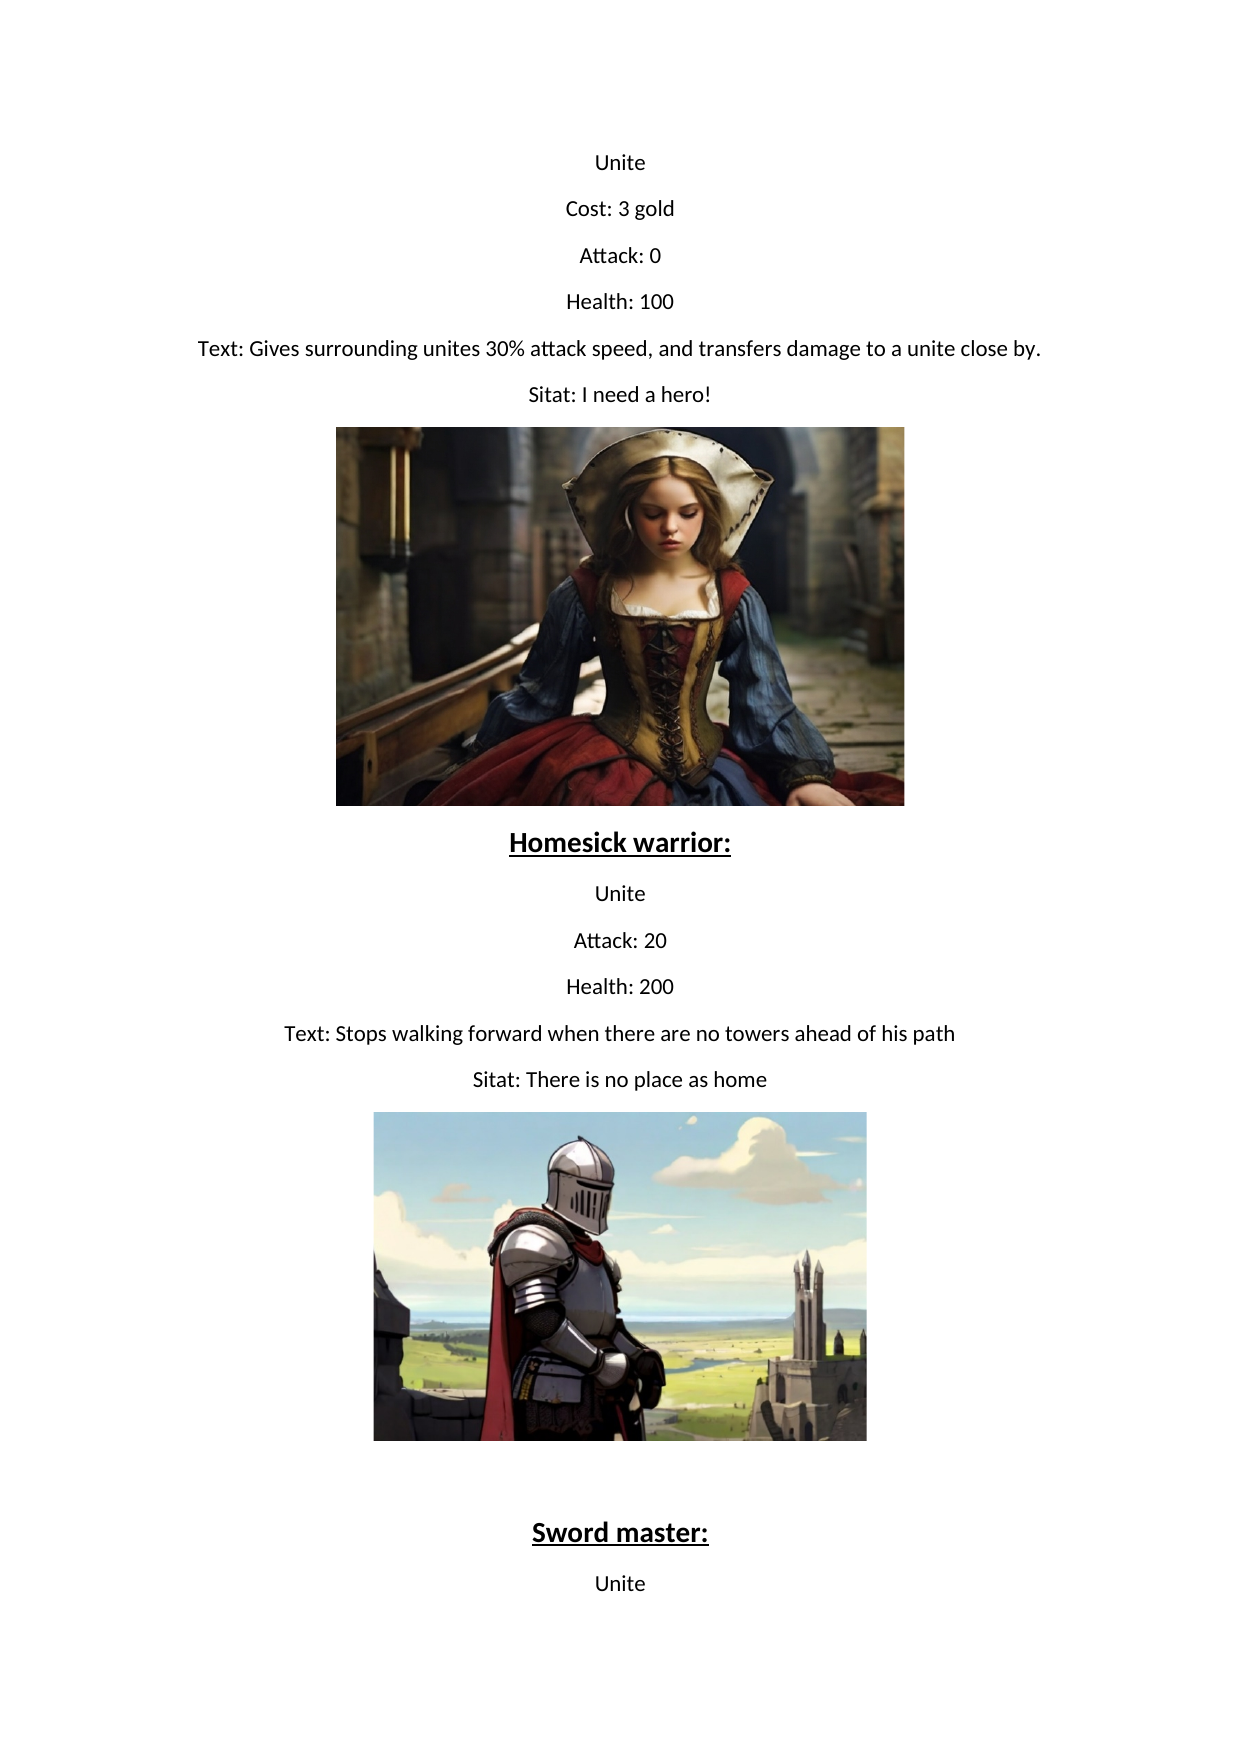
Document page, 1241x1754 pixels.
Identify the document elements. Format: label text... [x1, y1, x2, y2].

text Attack: 0 [148, 241, 1093, 269]
text Homesick warrior: [148, 824, 1093, 860]
text Text: Gives surrounding unites 30% attack speed, and transfers damage to a unite close by. [148, 334, 1093, 362]
text Health: 100 [148, 287, 1093, 315]
text Sitat: I need a hero! [148, 380, 1093, 408]
text Unite [148, 1569, 1093, 1597]
text Sword master: [148, 1514, 1093, 1549]
text Cost: 3 gold [148, 194, 1093, 222]
text Unite [148, 148, 1093, 176]
text Attack: 20 [148, 926, 1093, 954]
text Unite [148, 879, 1093, 907]
text Sitat: There is no place as home [148, 1065, 1093, 1093]
text Text: Stops walking forward when there are no towers ahead of his path [148, 1019, 1093, 1047]
text Health: 200 [148, 972, 1093, 1000]
